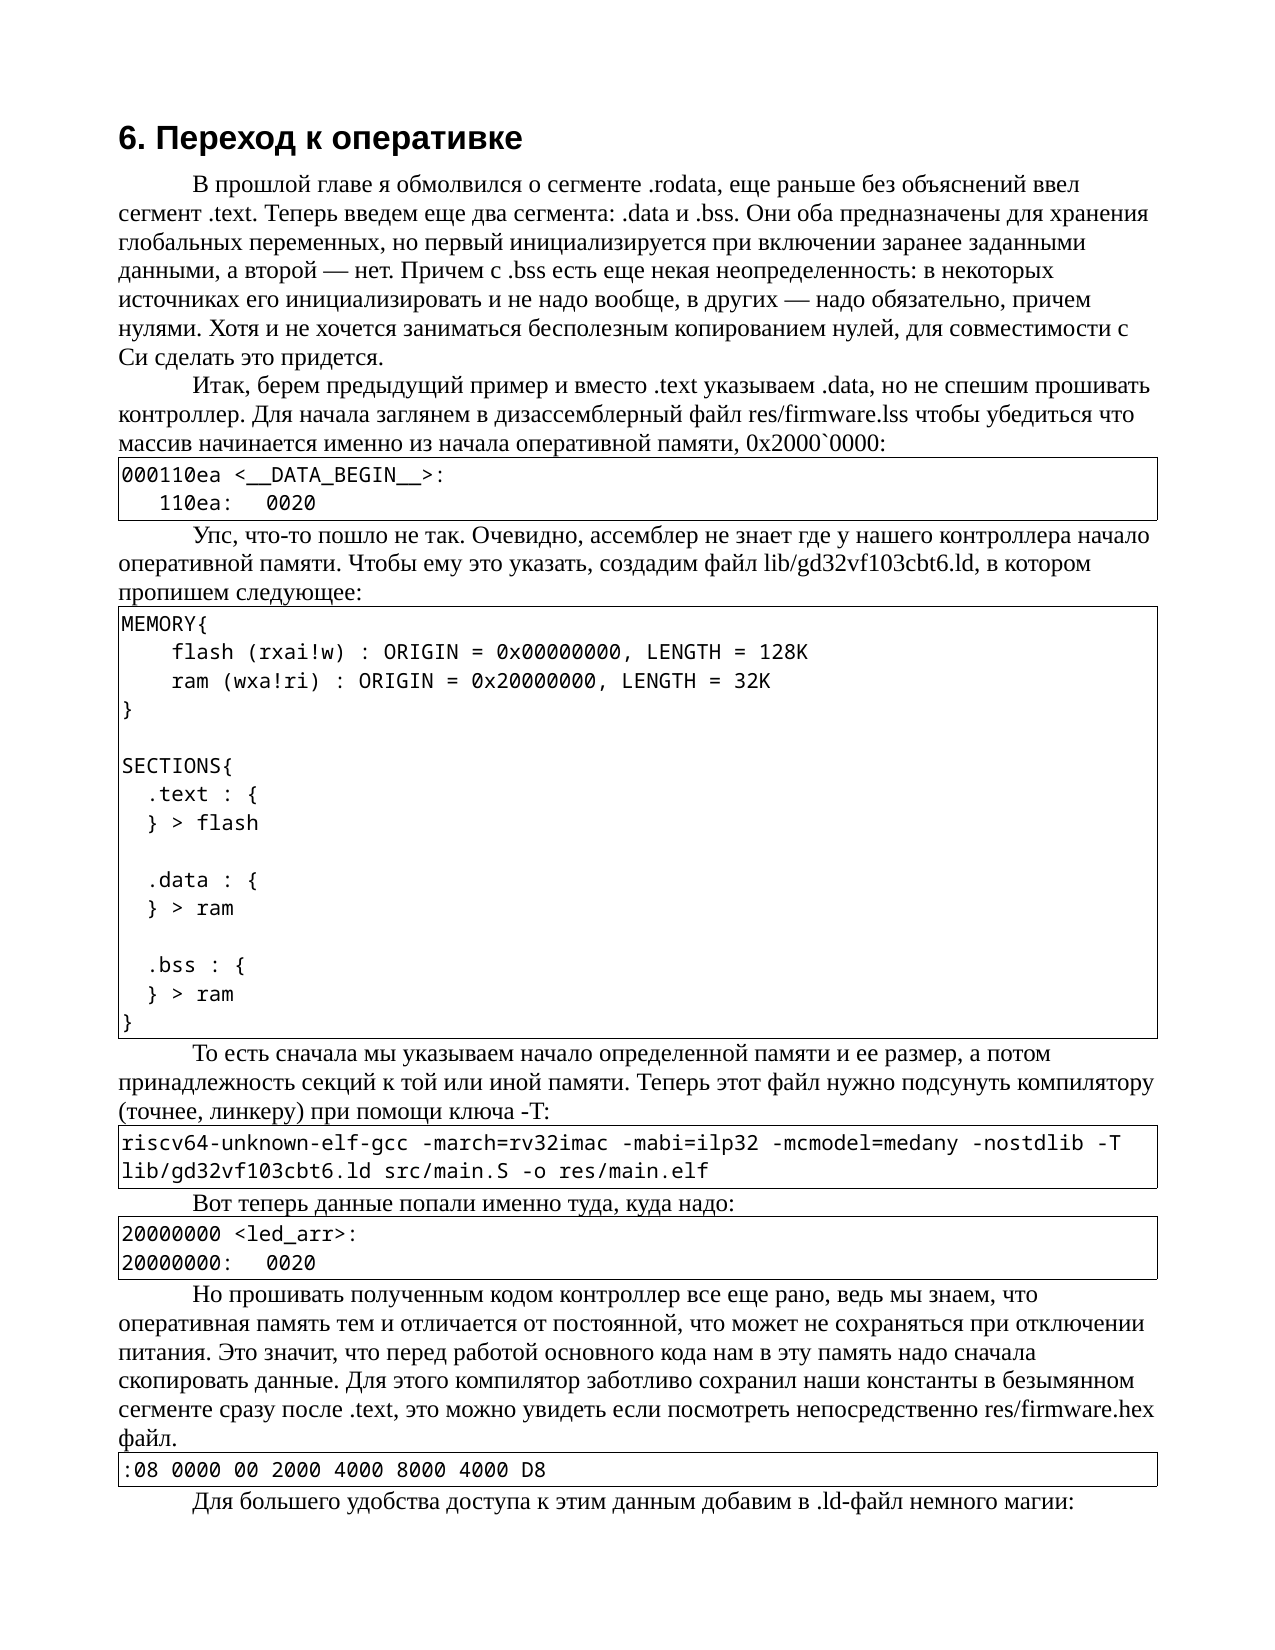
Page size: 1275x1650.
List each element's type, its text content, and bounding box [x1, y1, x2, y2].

text } > ram [119, 890, 1157, 922]
text Для большего удобства доступа к этим данным добавим в .ld-файл немного магии: [118, 1487, 1157, 1515]
text То есть сначала мы указываем начало определенной памяти и ее размер, а потом принадлежность секций к той или иной памяти. Теперь этот файл нужно подсунуть компилятору (точнее, линкеру) при помощи ключа -T: [118, 1039, 1157, 1125]
text SECTIONS{ [119, 748, 1157, 777]
text .bss : { [119, 947, 1157, 976]
text 000110ea <__DATA_BEGIN__>: [119, 458, 1157, 485]
text } > flash [119, 805, 1157, 836]
text } [119, 691, 1157, 723]
text .data : { [119, 862, 1157, 890]
text riscv64-unknown-elf-gcc -march=rv32imac -mabi=ilp32 -mcmodel=medany -nostdlib -T lib/gd32vf103cbt6.ld src/main.S -o res/main.elf [119, 1126, 1157, 1188]
text .text : { [119, 777, 1157, 805]
text 20000000: 0020 [119, 1245, 1157, 1279]
text :08 0000 00 2000 4000 8000 4000 D8 [119, 1453, 1157, 1486]
text В прошлой главе я обмолвился о сегменте .rodata, еще раньше без объяснений ввел сегмент .text. Теперь введем еще два сегмента: .data и .bss. Они оба предназначены для хранения глобальных переменных, но первый инициализируется при включении заранее заданными данными, а второй — нет. Причем с .bss есть еще некая неопределенность: в некоторых источниках его инициализировать и не надо вообще, в других — надо обязательно, причем нулями. Хотя и не хочется заниматься бесполезным копированием нулей, для совместимости с Си сделать это придется. [118, 169, 1157, 371]
text } [119, 1004, 1157, 1038]
subtitle 6. Переход к оперативке [118, 118, 1157, 157]
text Но прошивать полученным кодом контроллер все еще рано, ведь мы знаем, что оперативная память тем и отличается от постоянной, что может не сохраняться при отключении питания. Это значит, что перед работой основного кода нам в эту память надо сначала скопировать данные. Для этого компилятор заботливо сохранил наши константы в безымянном сегменте сразу после .text, это можно увидеть если посмотреть непосредственно res/firmware.hex файл. [118, 1280, 1157, 1452]
text 20000000 <led_arr>: [119, 1217, 1157, 1245]
text Итак, берем предыдущий пример и вместо .text указываем .data, но не спешим прошивать контроллер. Для начала заглянем в дизассемблерный файл res/firmware.lss чтобы убедиться что массив начинается именно из начала оперативной памяти, 0x2000`0000: [118, 371, 1157, 457]
text Вот теперь данные попали именно туда, куда надо: [118, 1189, 1157, 1216]
text MEMORY{ [119, 607, 1157, 634]
text ram (wxa!ri) : ORIGIN = 0x20000000, LENGTH = 32K [119, 663, 1157, 691]
text 110ea: 0020 [119, 485, 1157, 520]
text flash (rxai!w) : ORIGIN = 0x00000000, LENGTH = 128K [119, 634, 1157, 663]
text Упс, что-то пошло не так. Очевидно, ассемблер не знает где у нашего контроллера начало оперативной памяти. Чтобы ему это указать, создадим файл lib/gd32vf103cbt6.ld, в котором пропишем следующее: [118, 521, 1157, 606]
text } > ram [119, 976, 1157, 1004]
